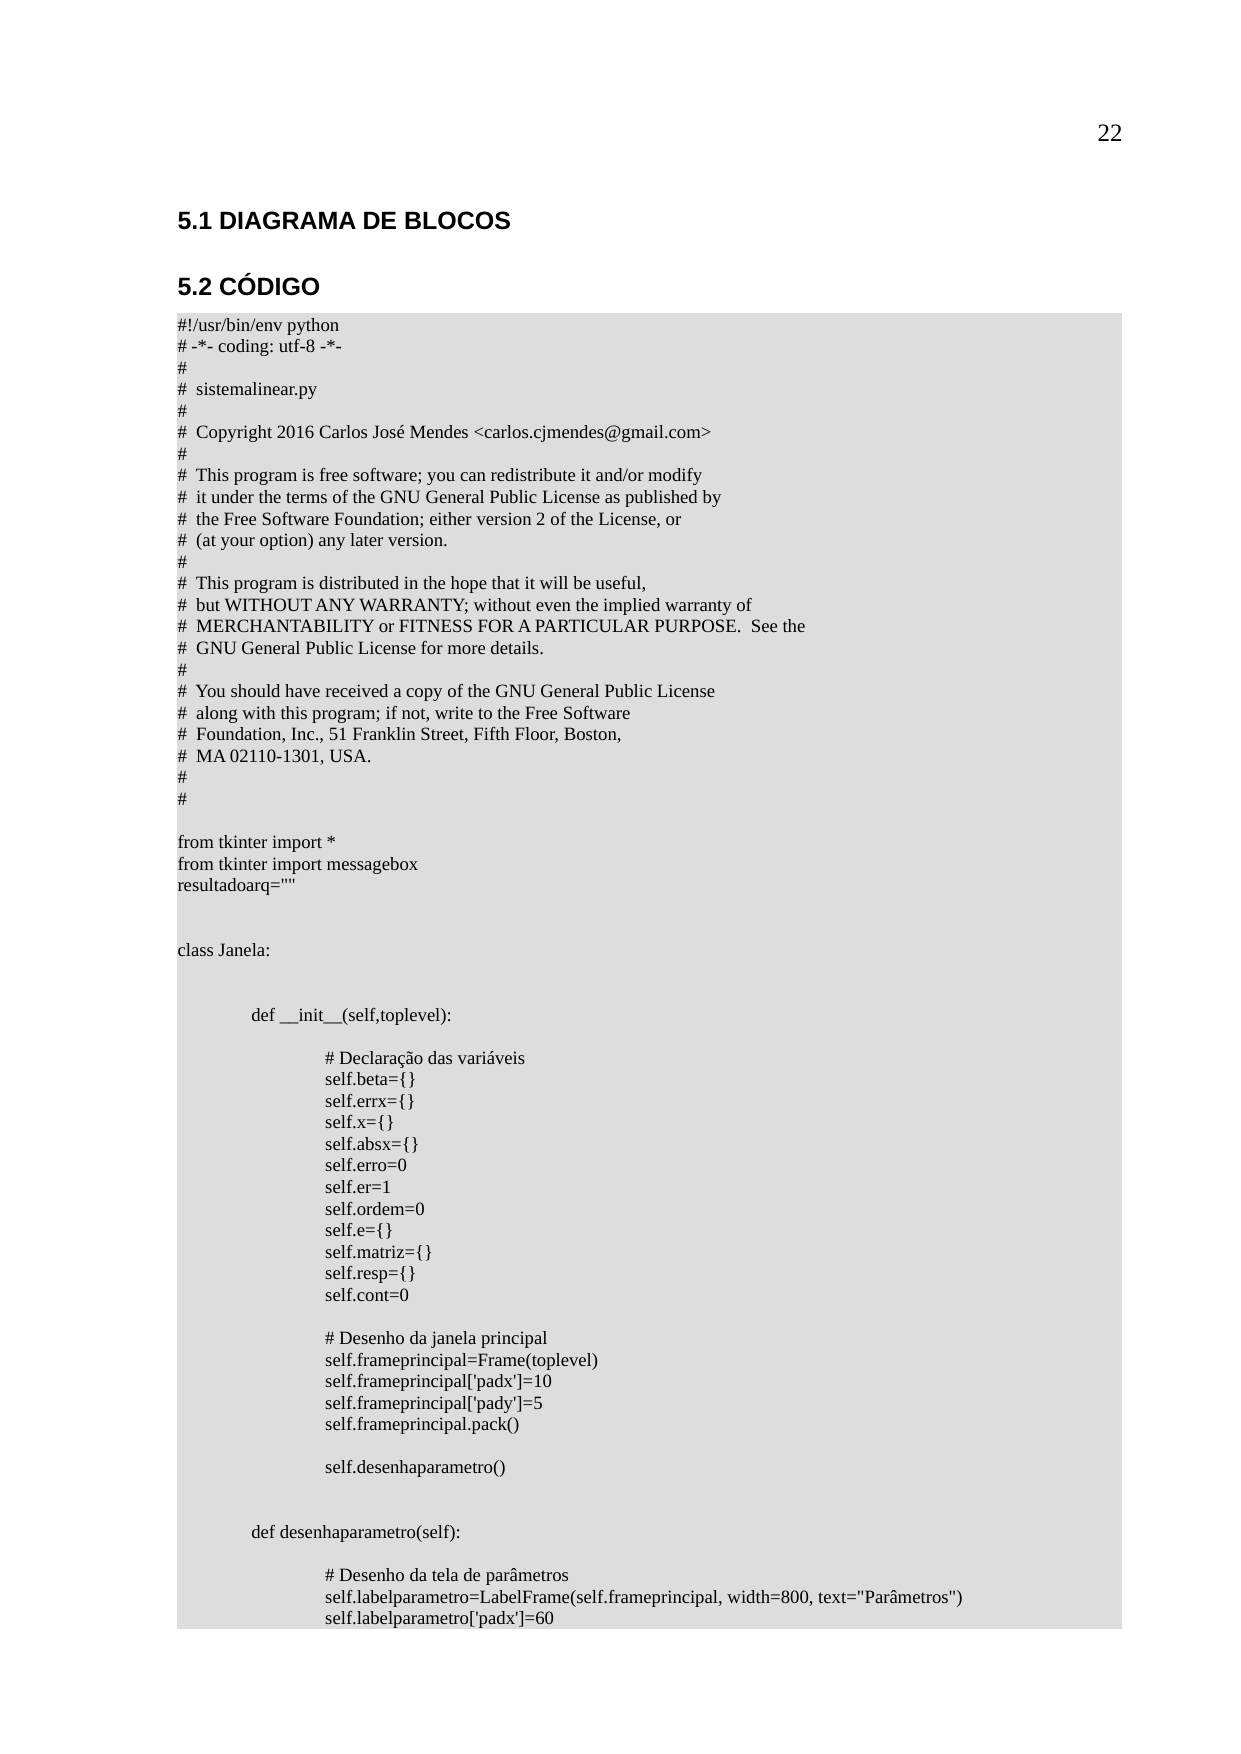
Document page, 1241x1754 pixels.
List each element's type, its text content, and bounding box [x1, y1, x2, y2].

text #!/usr/bin/env python [177, 313, 1122, 335]
text # -*- coding: utf-8 -*- [177, 335, 1122, 357]
text self.ordem=0 [177, 1197, 1122, 1219]
text # it under the terms of the GNU General Public License as published by [177, 486, 1122, 507]
subtitle 5.1 DIAGRAMA DE BLOCOS [177, 206, 1122, 235]
text # This program is free software; you can redistribute it and/or modify [177, 464, 1122, 486]
text resultadoarq="" [177, 874, 1122, 896]
text # Foundation, Inc., 51 Franklin Street, Fifth Floor, Boston, [177, 723, 1122, 745]
text # the Free Software Foundation; either version 2 of the License, or [177, 507, 1122, 529]
text self.x={} [177, 1111, 1122, 1133]
text self.er=1 [177, 1176, 1122, 1197]
text # [177, 357, 1122, 378]
text # [177, 658, 1122, 680]
text from tkinter import * [177, 831, 1122, 852]
text self.absx={} [177, 1133, 1122, 1154]
text from tkinter import messagebox [177, 852, 1122, 874]
subtitle 5.2 CÓDIGO [177, 272, 1122, 301]
text self.beta={} [177, 1068, 1122, 1090]
text self.labelparametro=LabelFrame(self.frameprincipal, width=800, text="Parâmetros") [177, 1586, 1122, 1607]
text # [177, 551, 1122, 572]
text # You should have received a copy of the GNU General Public License [177, 680, 1122, 702]
text self.erro=0 [177, 1154, 1122, 1176]
text # [177, 400, 1122, 421]
text def __init__(self,toplevel): [177, 1003, 1122, 1025]
text self.e={} [177, 1219, 1122, 1241]
text # GNU General Public License for more details. [177, 637, 1122, 658]
text self.matriz={} [177, 1241, 1122, 1262]
text # Declaração das variáveis [177, 1047, 1122, 1068]
text class Janela: [177, 939, 1122, 960]
text # This program is distributed in the hope that it will be useful, [177, 572, 1122, 594]
text self.desenhaparametro() [177, 1456, 1122, 1478]
text # [177, 766, 1122, 788]
text self.errx={} [177, 1090, 1122, 1111]
text self.frameprincipal['padx']=10 [177, 1370, 1122, 1392]
text # along with this program; if not, write to the Free Software [177, 702, 1122, 723]
text self.frameprincipal['pady']=5 [177, 1392, 1122, 1413]
text self.cont=0 [177, 1284, 1122, 1305]
text # [177, 443, 1122, 464]
text # [177, 788, 1122, 809]
text # but WITHOUT ANY WARRANTY; without even the implied warranty of [177, 594, 1122, 615]
text # Desenho da janela principal [177, 1327, 1122, 1348]
text # MA 02110-1301, USA. [177, 745, 1122, 766]
text self.frameprincipal.pack() [177, 1413, 1122, 1435]
text # MERCHANTABILITY or FITNESS FOR A PARTICULAR PURPOSE. See the [177, 615, 1122, 637]
text # Desenho da tela de parâmetros [177, 1564, 1122, 1586]
text # sistemalinear.py [177, 378, 1122, 400]
text def desenhaparametro(self): [177, 1521, 1122, 1542]
text self.frameprincipal=Frame(toplevel) [177, 1348, 1122, 1370]
text self.resp={} [177, 1262, 1122, 1284]
text self.labelparametro['padx']=60 [177, 1607, 1122, 1629]
text # Copyright 2016 Carlos José Mendes <carlos.cjmendes@gmail.com> [177, 421, 1122, 443]
text # (at your option) any later version. [177, 529, 1122, 551]
